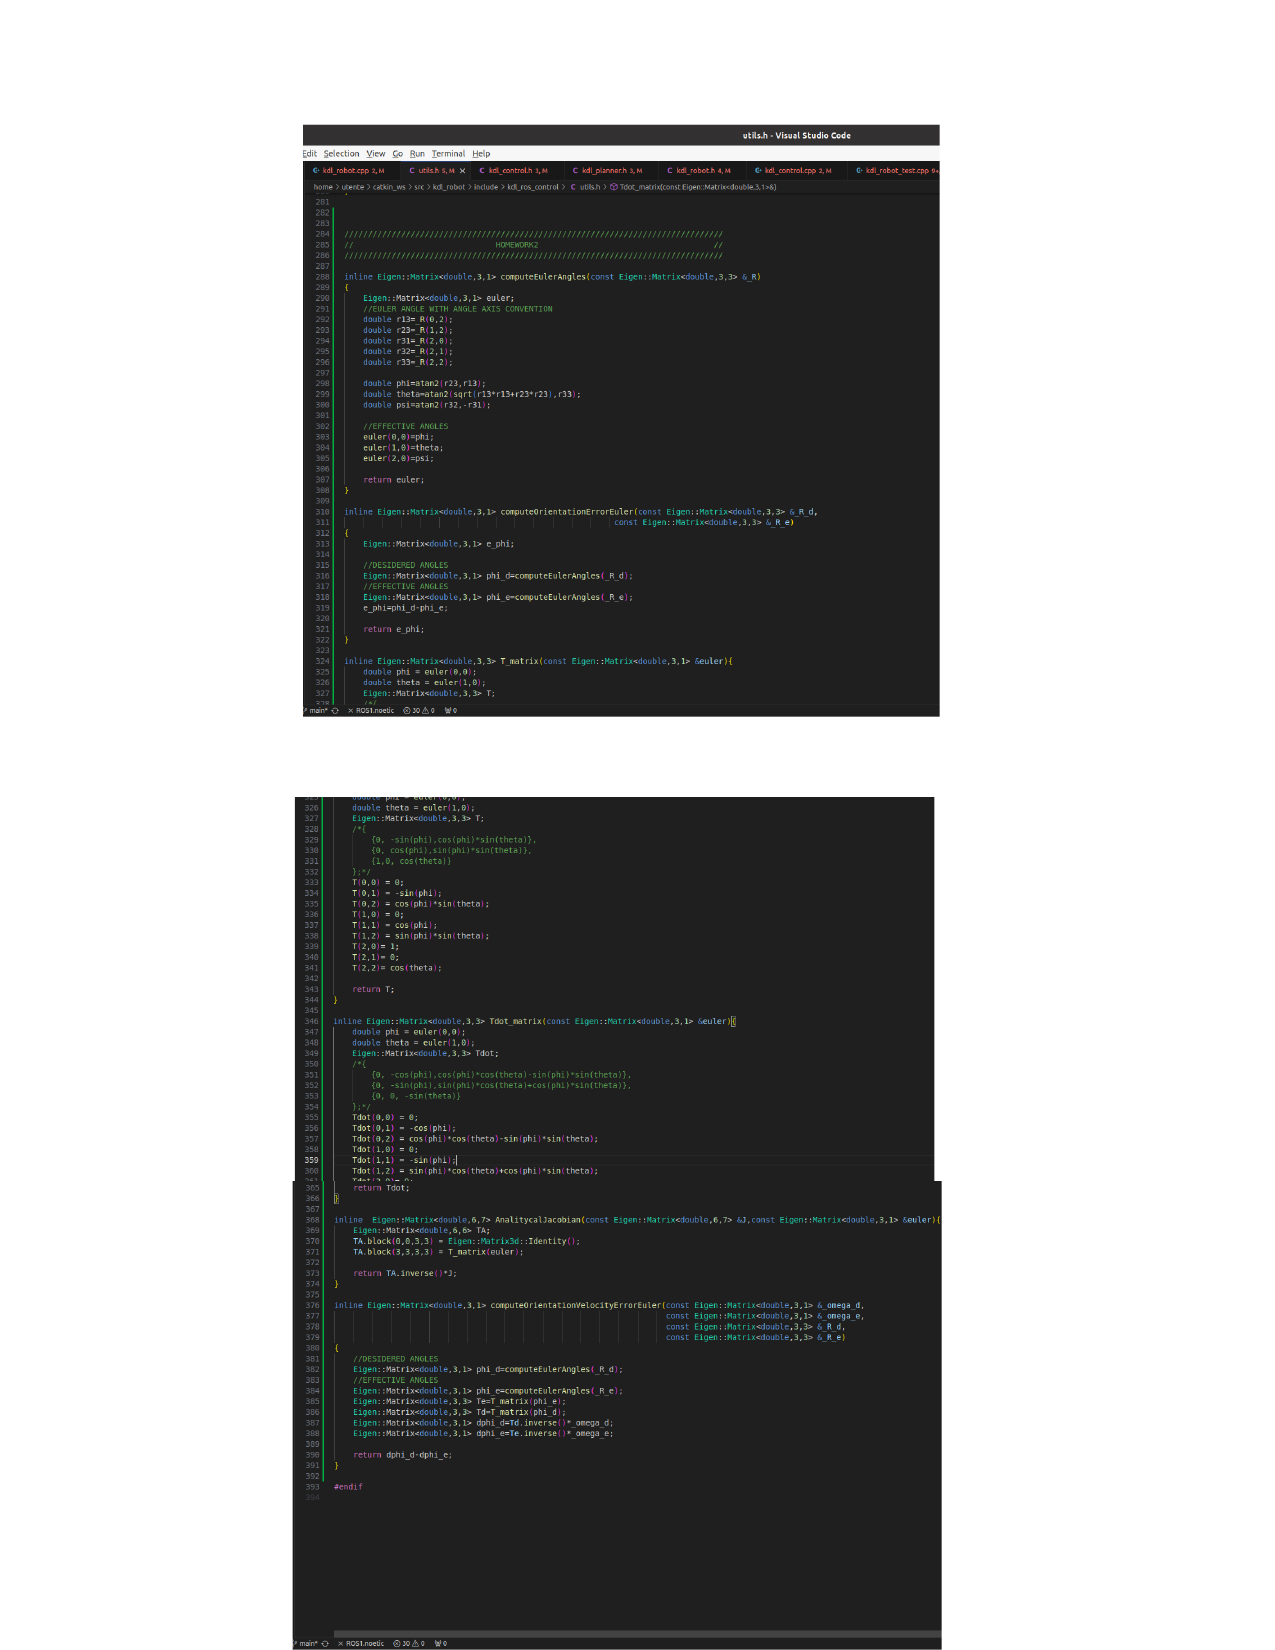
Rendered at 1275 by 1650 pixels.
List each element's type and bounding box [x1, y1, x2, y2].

picture [292, 797, 455, 1650]
picture [303, 124, 446, 717]
